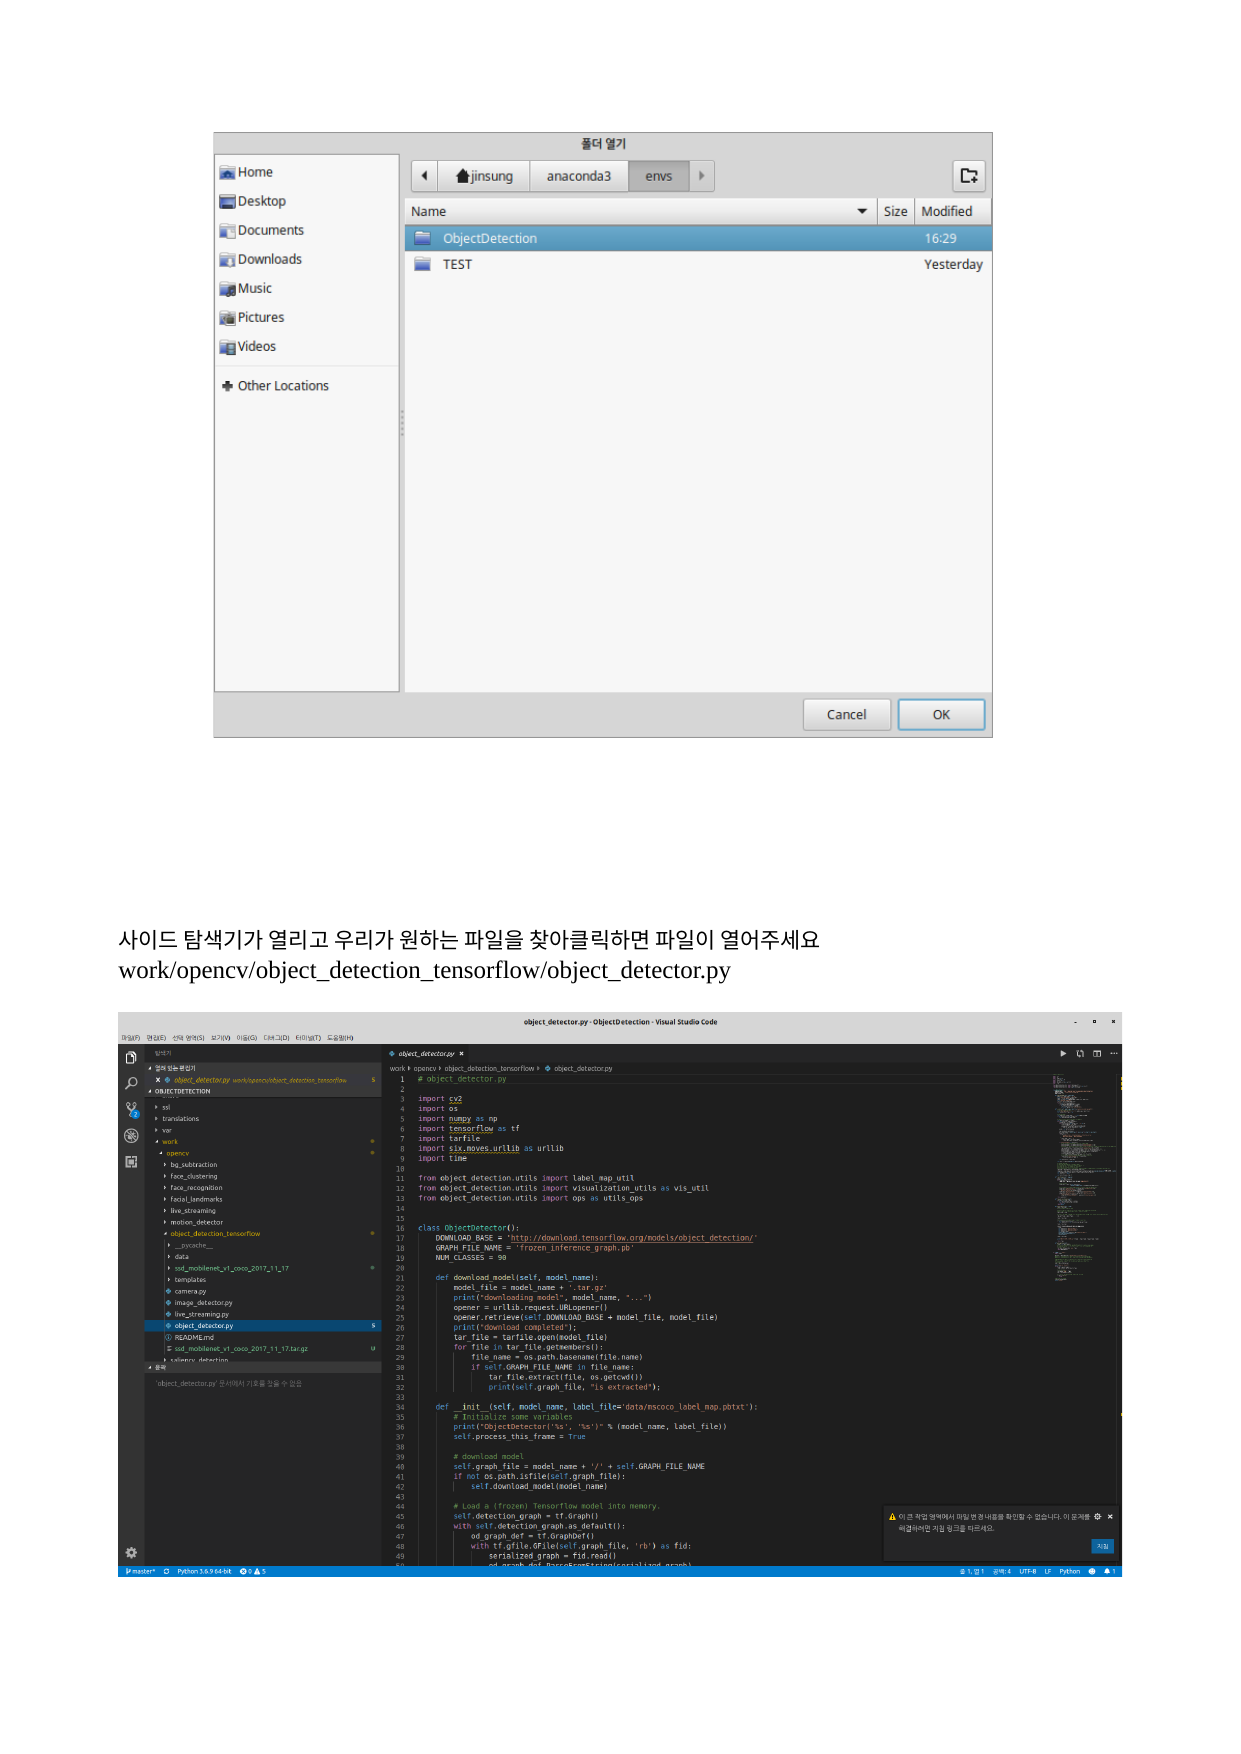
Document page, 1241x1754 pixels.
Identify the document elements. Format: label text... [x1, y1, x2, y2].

text 사이드 탐색기가 열리고 우리가 원하는 파일을 찾아클릭하면 파일이 열어주세요 [118, 923, 1122, 955]
picture [118, 1012, 1123, 1577]
text work/opencv/object_detection_tensorflow/object_detector.py [118, 955, 1122, 983]
picture [213, 132, 993, 738]
